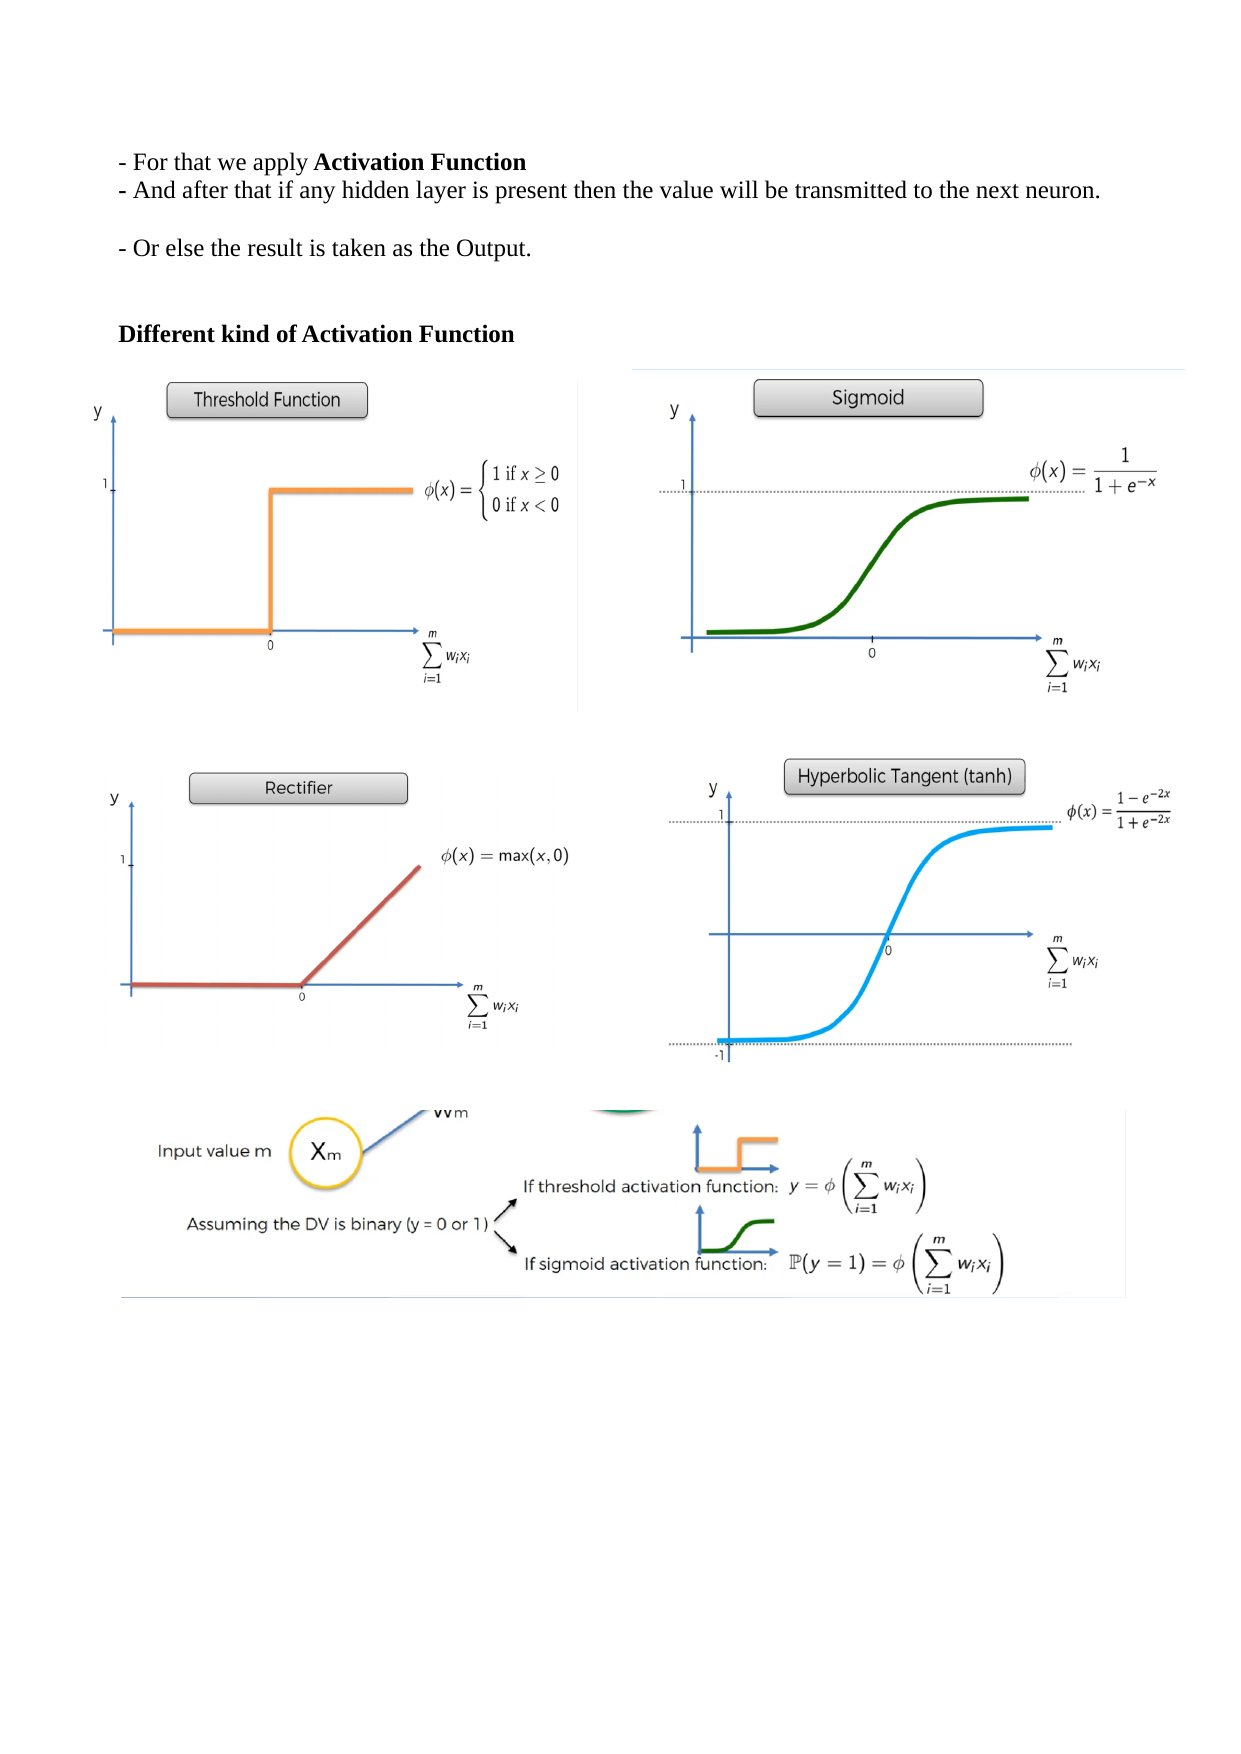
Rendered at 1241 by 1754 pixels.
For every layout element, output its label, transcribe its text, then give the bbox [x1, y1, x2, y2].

picture [86, 769, 578, 1050]
text Different kind of Activation Function [118, 319, 1122, 348]
text - Or else the result is taken as the Output. [118, 233, 1122, 262]
picture [660, 753, 1192, 1074]
picture [56, 380, 578, 712]
picture [121, 1110, 1126, 1298]
picture [631, 369, 1185, 707]
text - For that we apply Activation Function [118, 147, 1122, 176]
text - And after that if any hidden layer is present then the value will be transmitted to the next neuron. [118, 176, 1122, 204]
